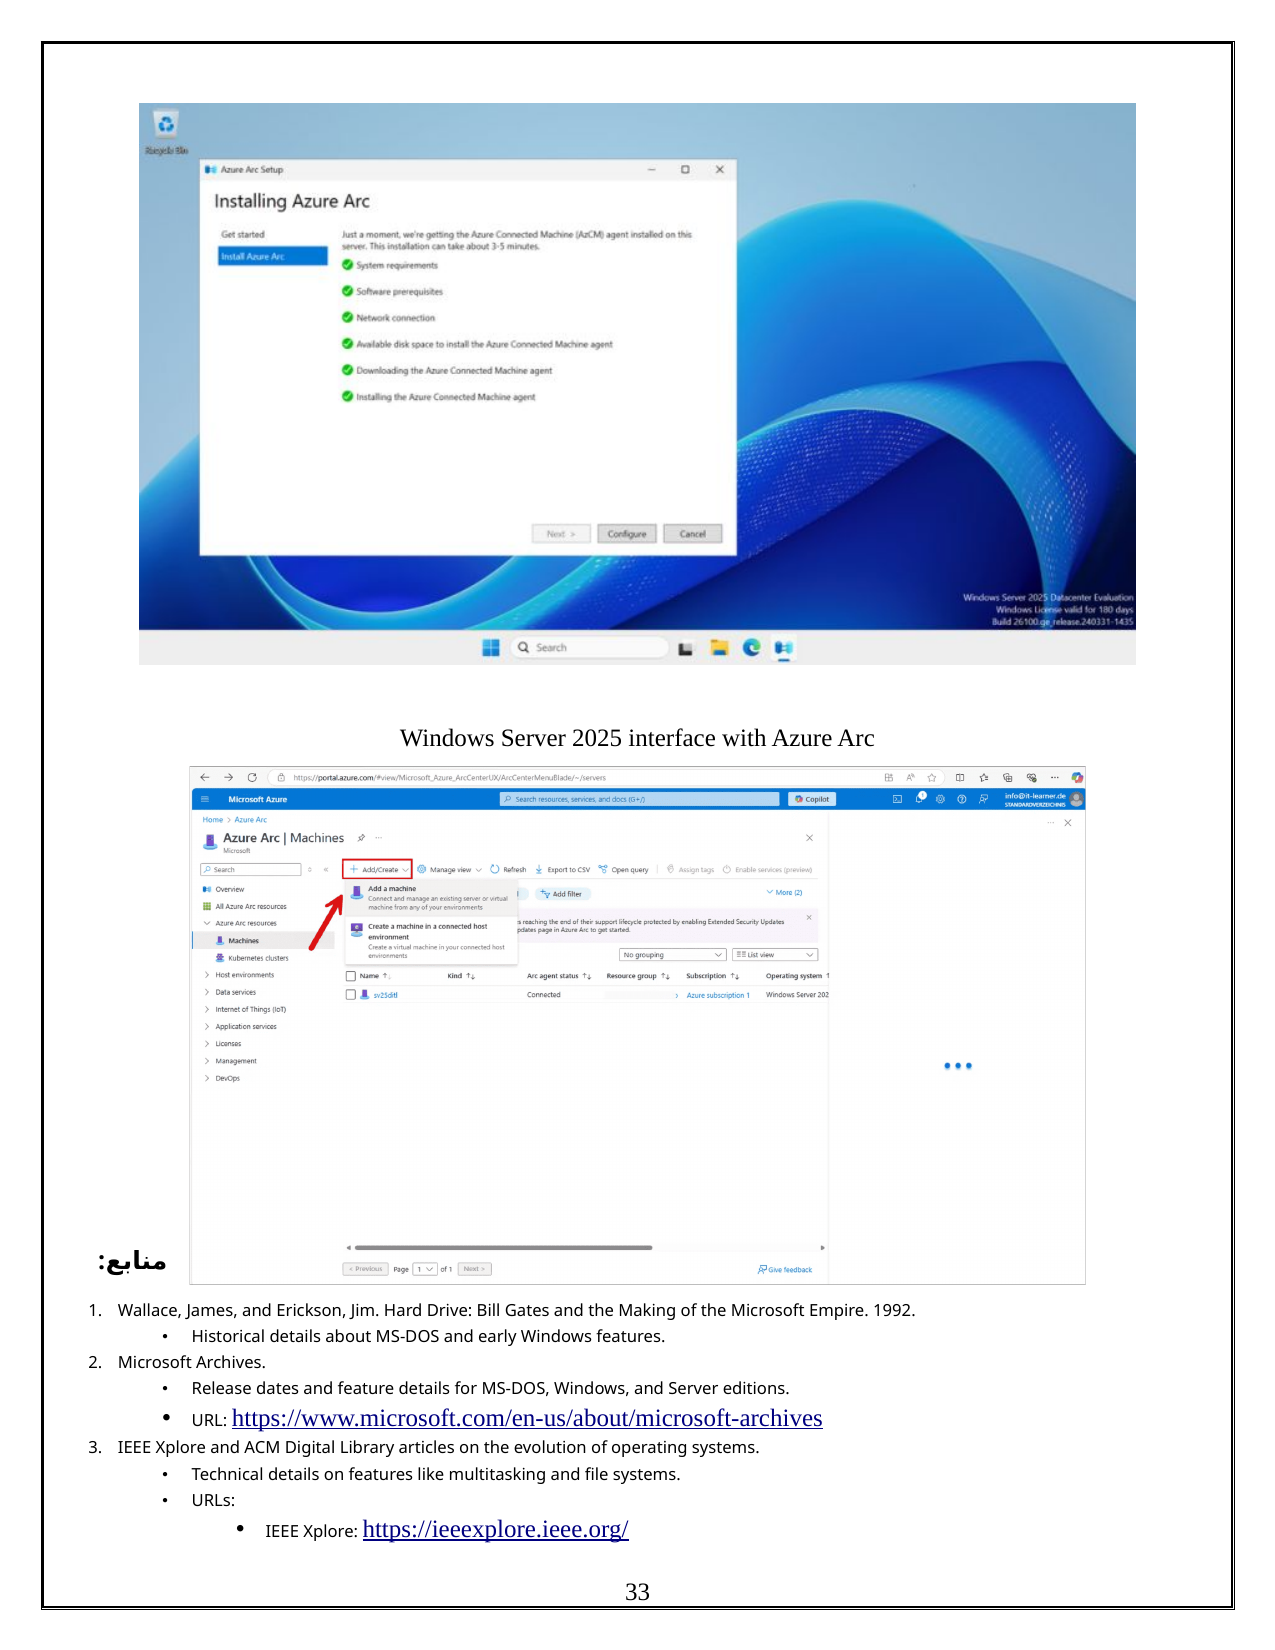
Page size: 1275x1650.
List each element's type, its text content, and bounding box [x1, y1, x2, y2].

text منابع: [66, 1247, 189, 1279]
list IEEE Xplore: https://ieeexplore.ieee.org/ [236, 1514, 1231, 1543]
text [1086, 1247, 1209, 1279]
list Technical details on features like multitasking and file systems. [162, 1462, 1231, 1485]
list URLs: [162, 1488, 1231, 1511]
list Release dates and feature details for MS-DOS, Windows, and Server editions. [162, 1377, 1231, 1400]
list URL: https://www.microsoft.com/en-us/about/microsoft-archives [162, 1403, 1231, 1432]
picture [189, 766, 1086, 1285]
list IEEE Xplore and ACM Digital Library articles on the evolution of operating systems. [88, 1436, 1231, 1459]
list Historical details about MS-DOS and early Windows features. [162, 1325, 1231, 1348]
list Wallace, James, and Erickson, Jim. Hard Drive: Bill Gates and the Making of the Microsoft Empire. 1992. [88, 1299, 1231, 1322]
list Microsoft Archives. [88, 1351, 1231, 1374]
text Windows Server 2025 interface with Azure Arc [66, 723, 1209, 752]
picture [139, 103, 1136, 665]
